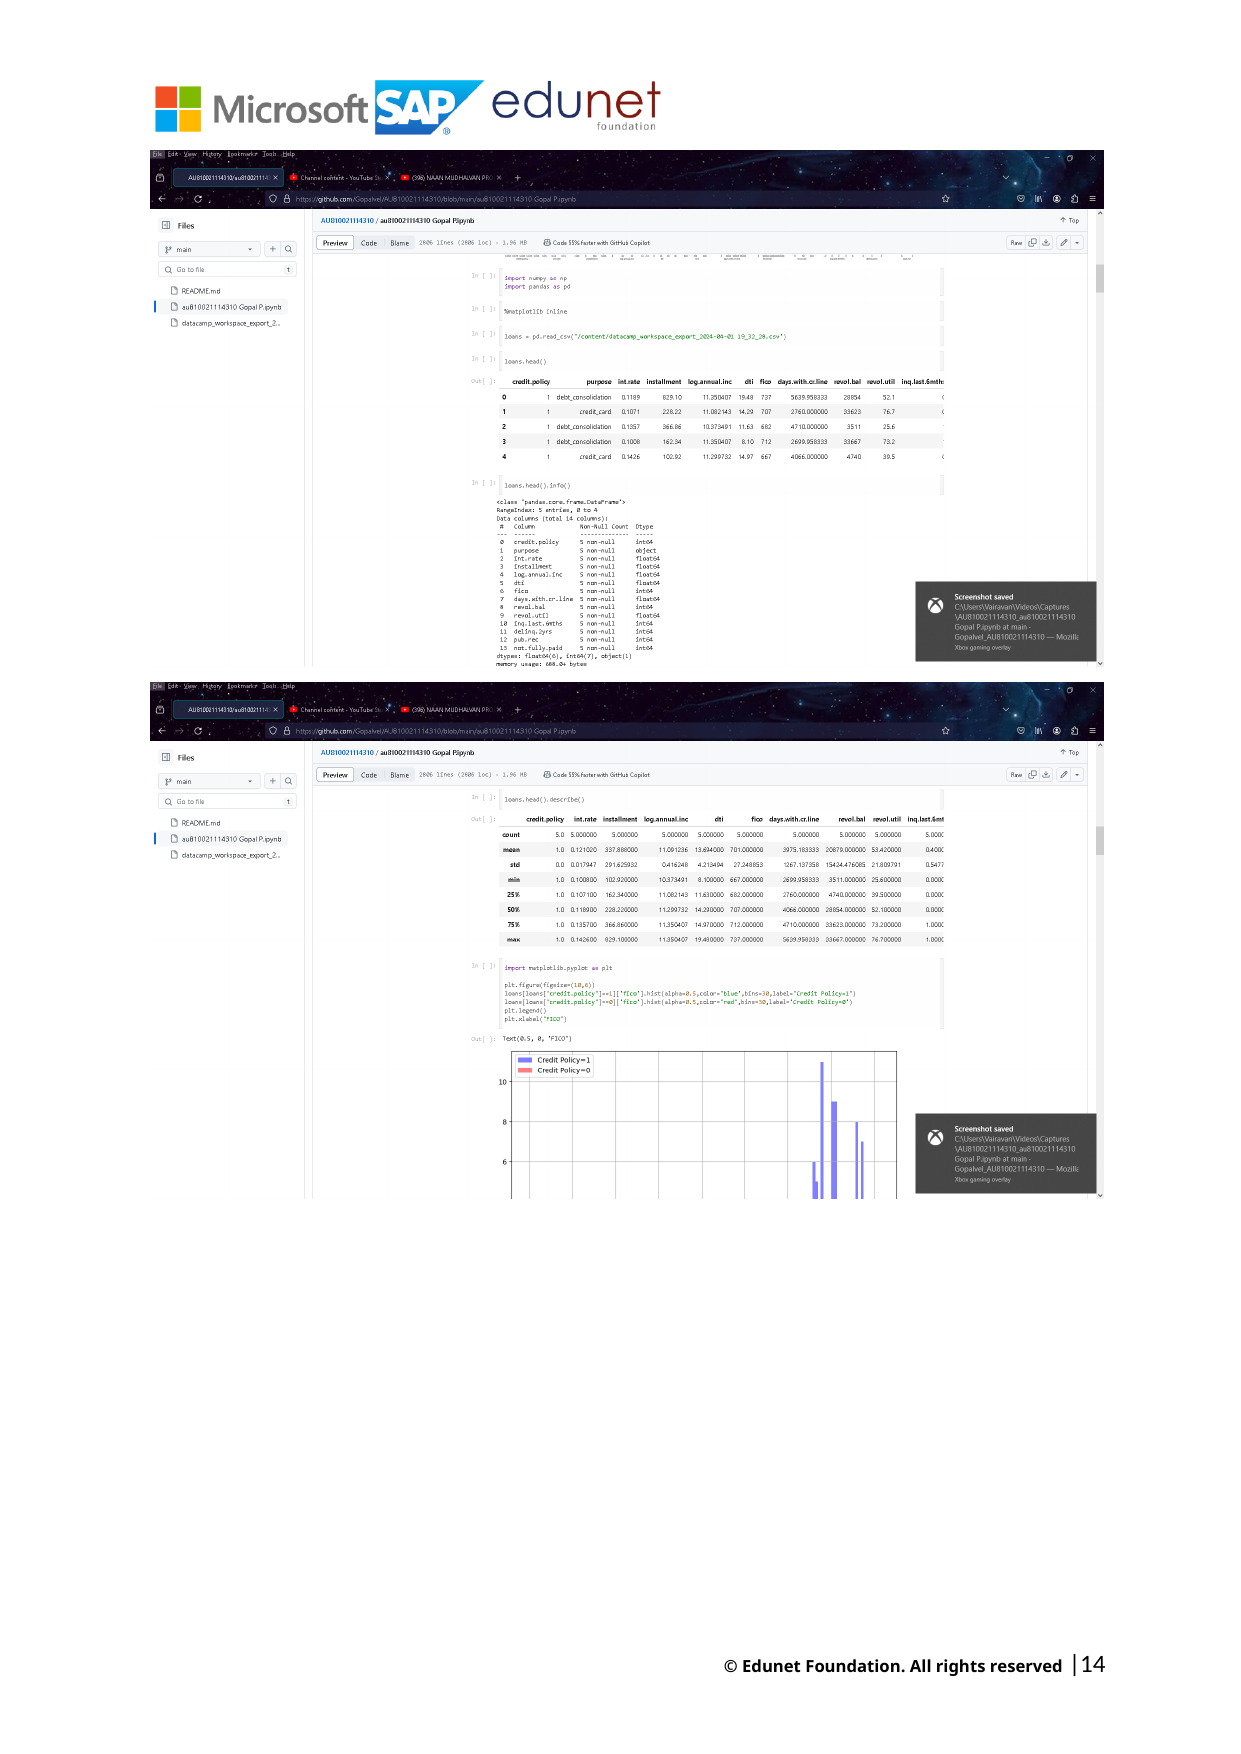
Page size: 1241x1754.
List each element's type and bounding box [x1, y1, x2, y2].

picture [150, 75, 668, 136]
picture [150, 150, 1104, 667]
picture [150, 682, 1104, 1199]
